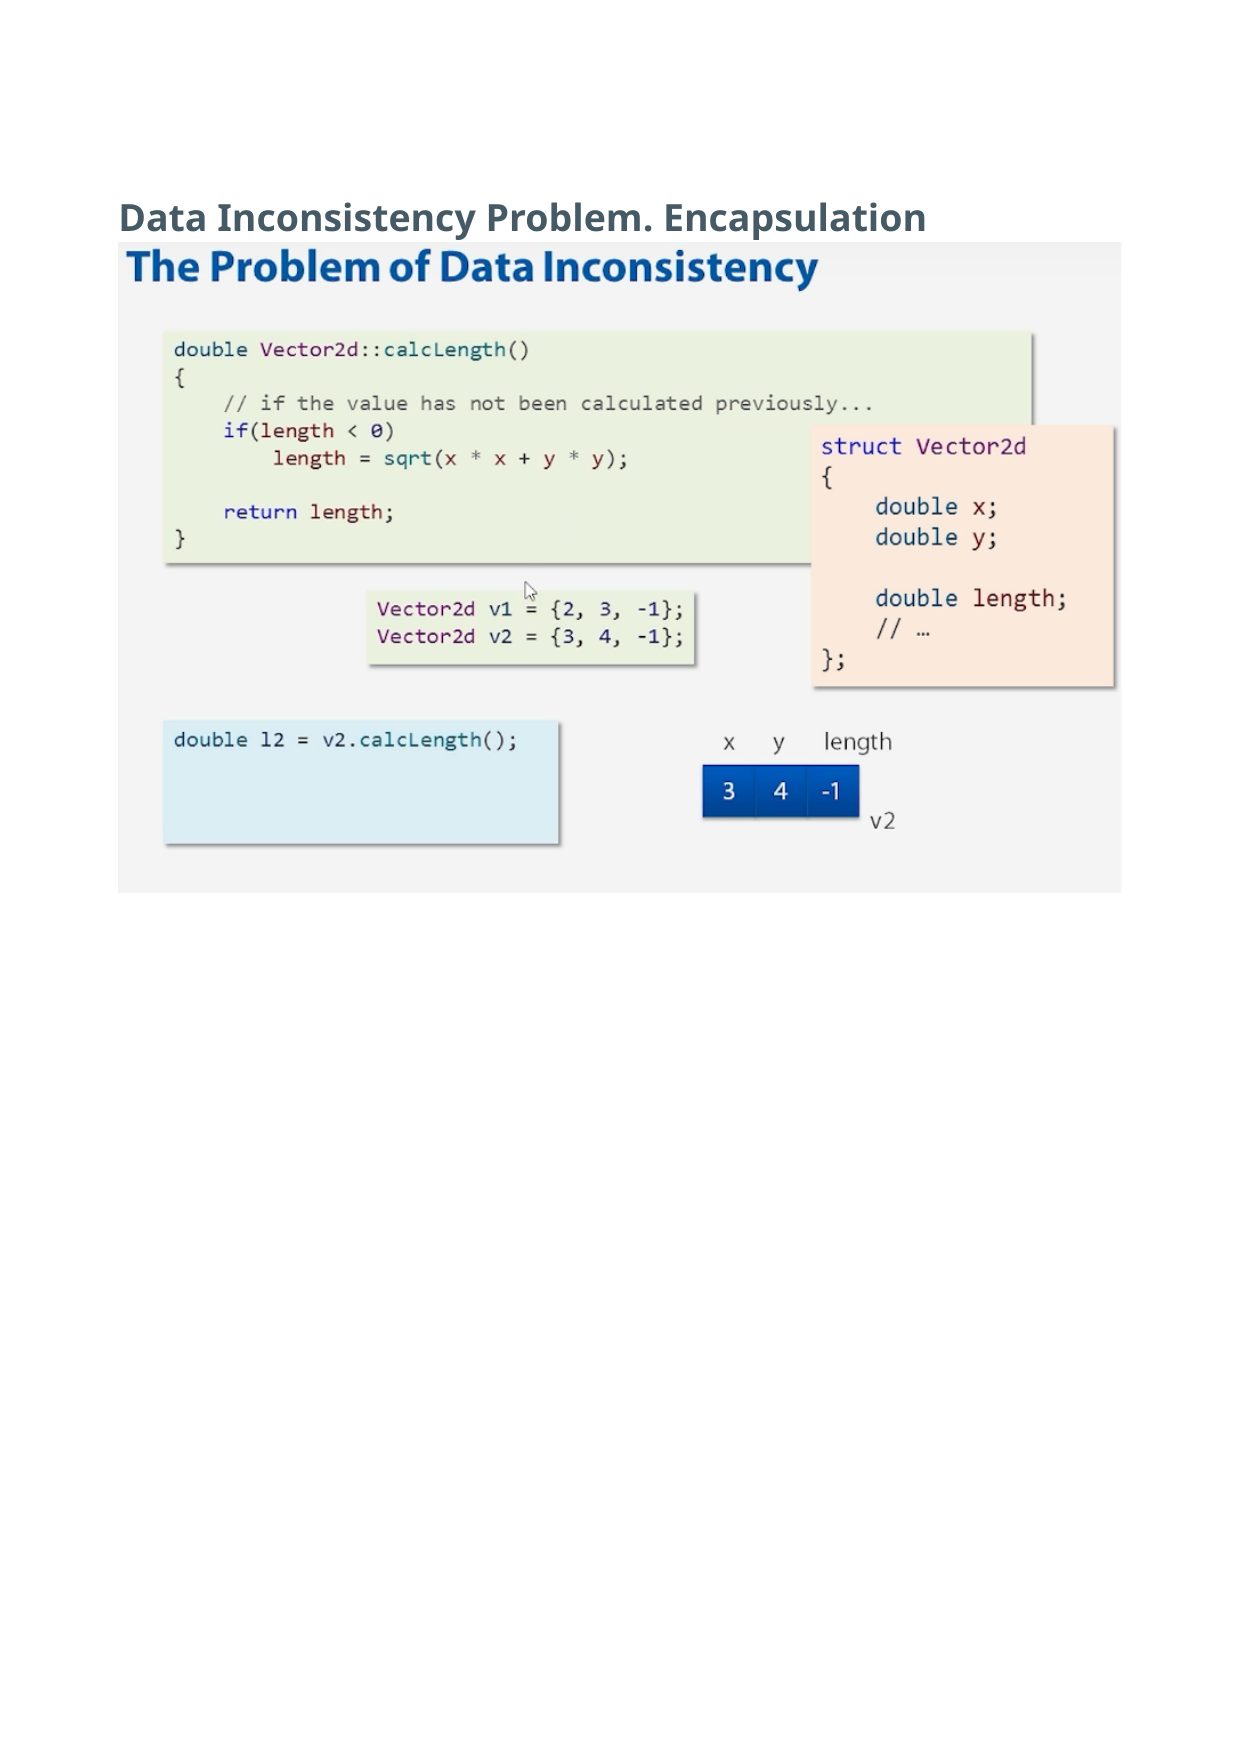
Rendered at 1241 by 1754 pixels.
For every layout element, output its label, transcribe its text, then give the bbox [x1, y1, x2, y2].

subtitle Data Inconsistency Problem. Encapsulation [118, 192, 1122, 242]
picture [118, 242, 1123, 893]
